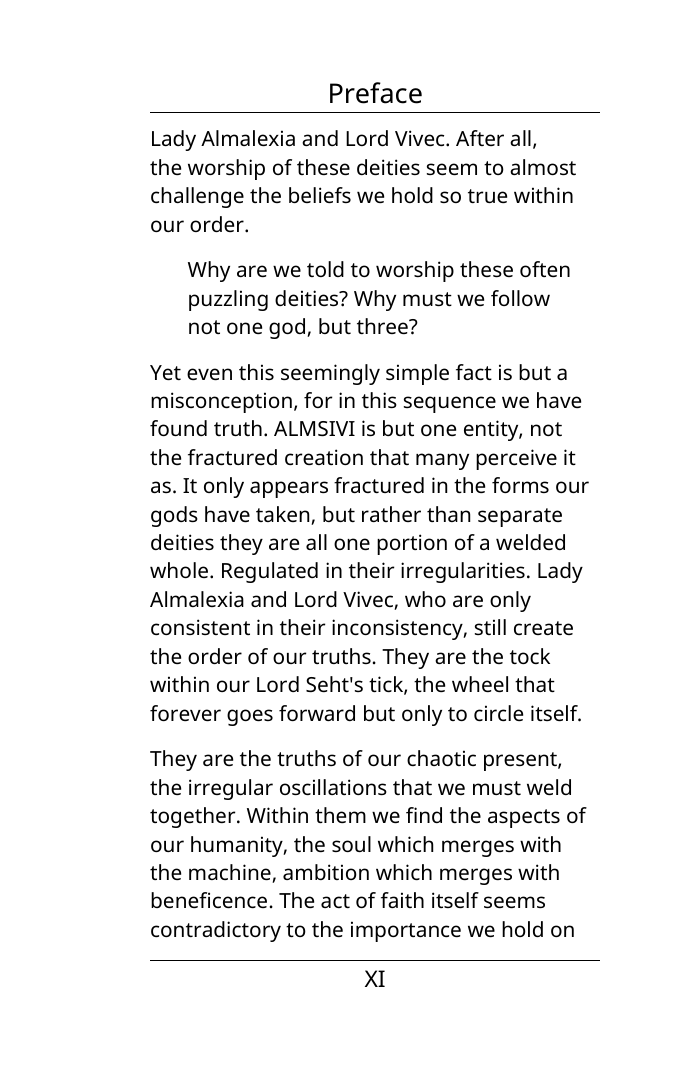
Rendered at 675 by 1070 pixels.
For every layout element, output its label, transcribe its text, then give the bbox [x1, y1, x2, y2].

text Yet even this seemingly simple fact is but a misconception, for in this sequence we have found truth. ALMSIVI is but one entity, not the fractured creation that many perceive it as. It only appears fractured in the forms our gods have taken, but rather than separate deities they are all one portion of a welded whole. Regulated in their irregularities. Lady Almalexia and Lord Vivec, who are only consistent in their inconsistency, still create the order of our truths. They are the tock within our Lord Seht's tick, the wheel that forever goes forward but only to circle itself. [150, 358, 600, 727]
text They are the truths of our chaotic present, the irregular oscillations that we must weld together. Within them we find the aspects of our humanity, the soul which merges with the machine, ambition which merges with beneficence. The act of faith itself seems contradictory to the importance we hold on [150, 744, 600, 943]
text Why are we told to worship these often puzzling deities? Why must we follow not one god, but three? [187, 255, 600, 341]
text Lady Almalexia and Lord Vivec. After all, the worship of these deities seem to almost challenge the beliefs we hold so true within our order. [150, 124, 600, 238]
